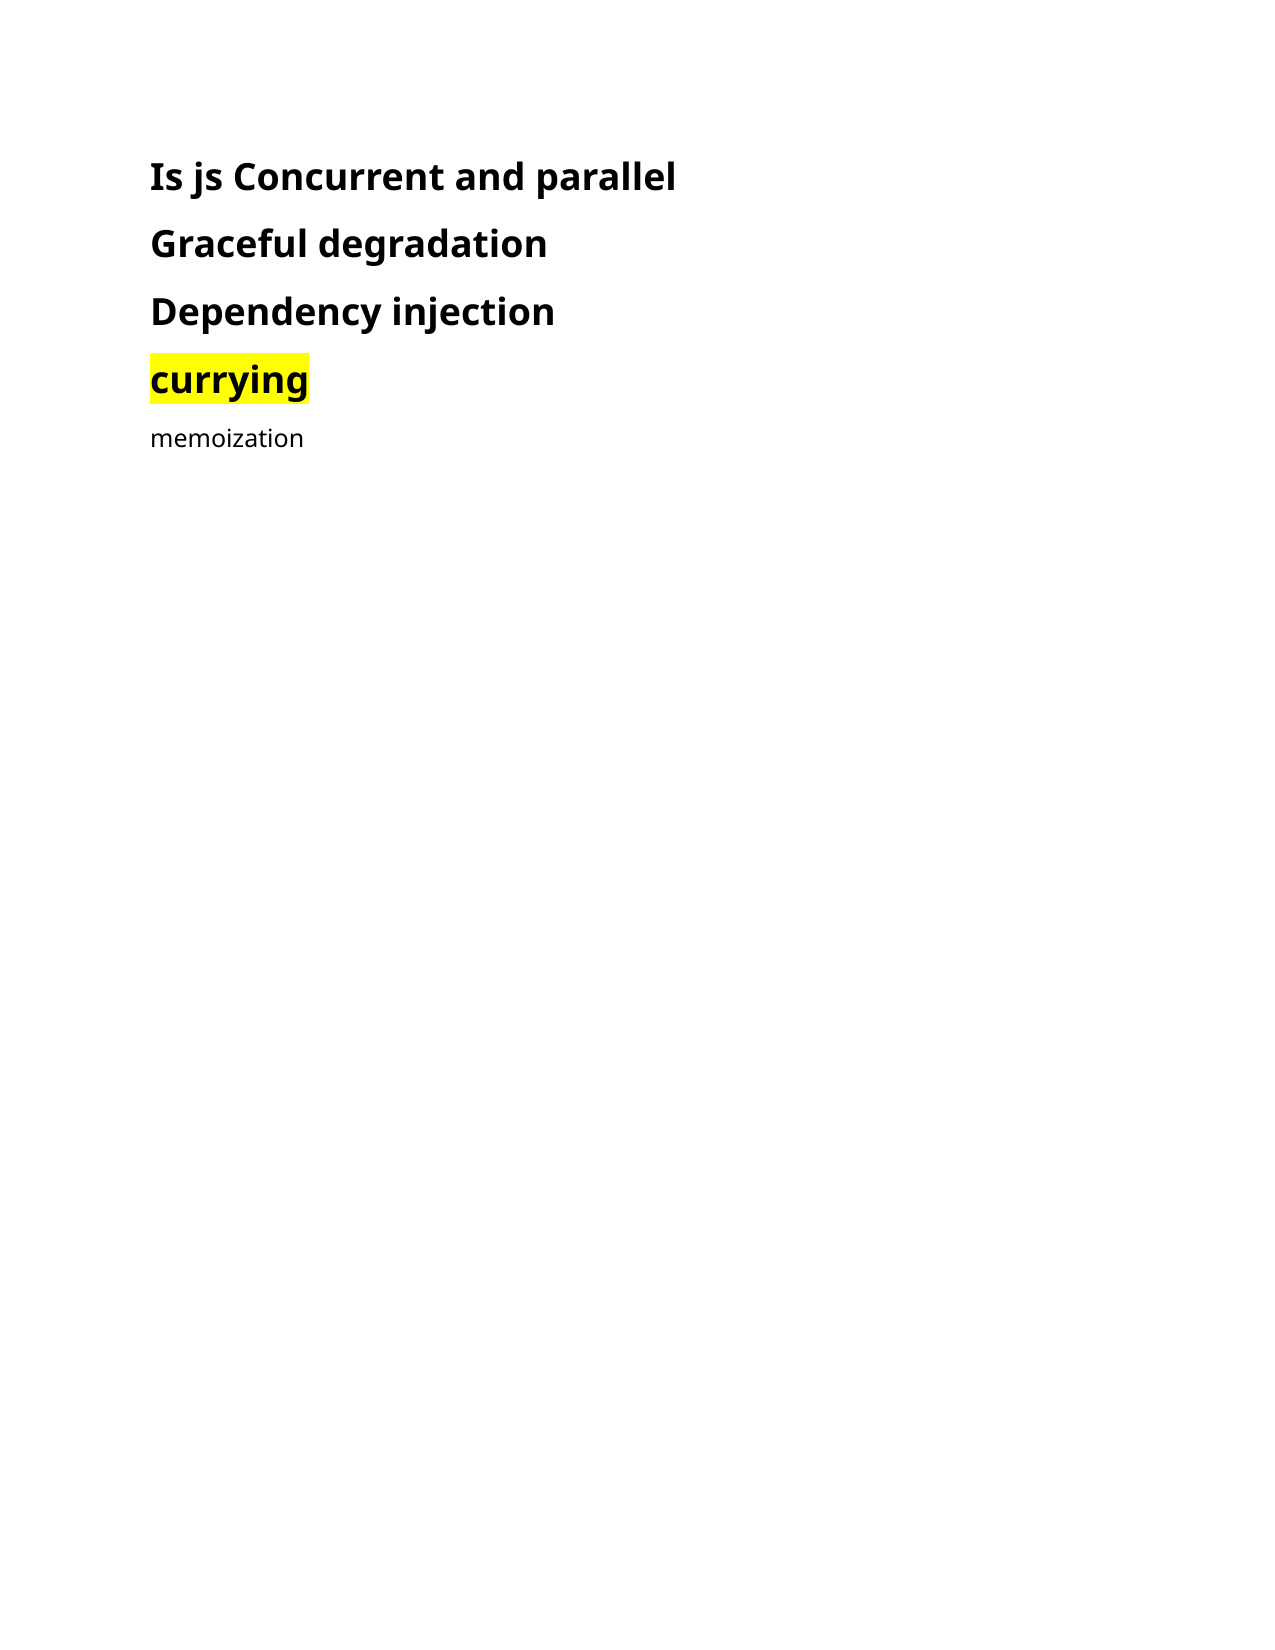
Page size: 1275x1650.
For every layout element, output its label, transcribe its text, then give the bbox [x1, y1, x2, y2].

text memoization [150, 421, 1125, 455]
text currying [150, 353, 1125, 404]
text Graceful degradation [150, 218, 1125, 269]
text Dependency injection [150, 285, 1125, 336]
text Is js Concurrent and parallel [150, 150, 1125, 201]
